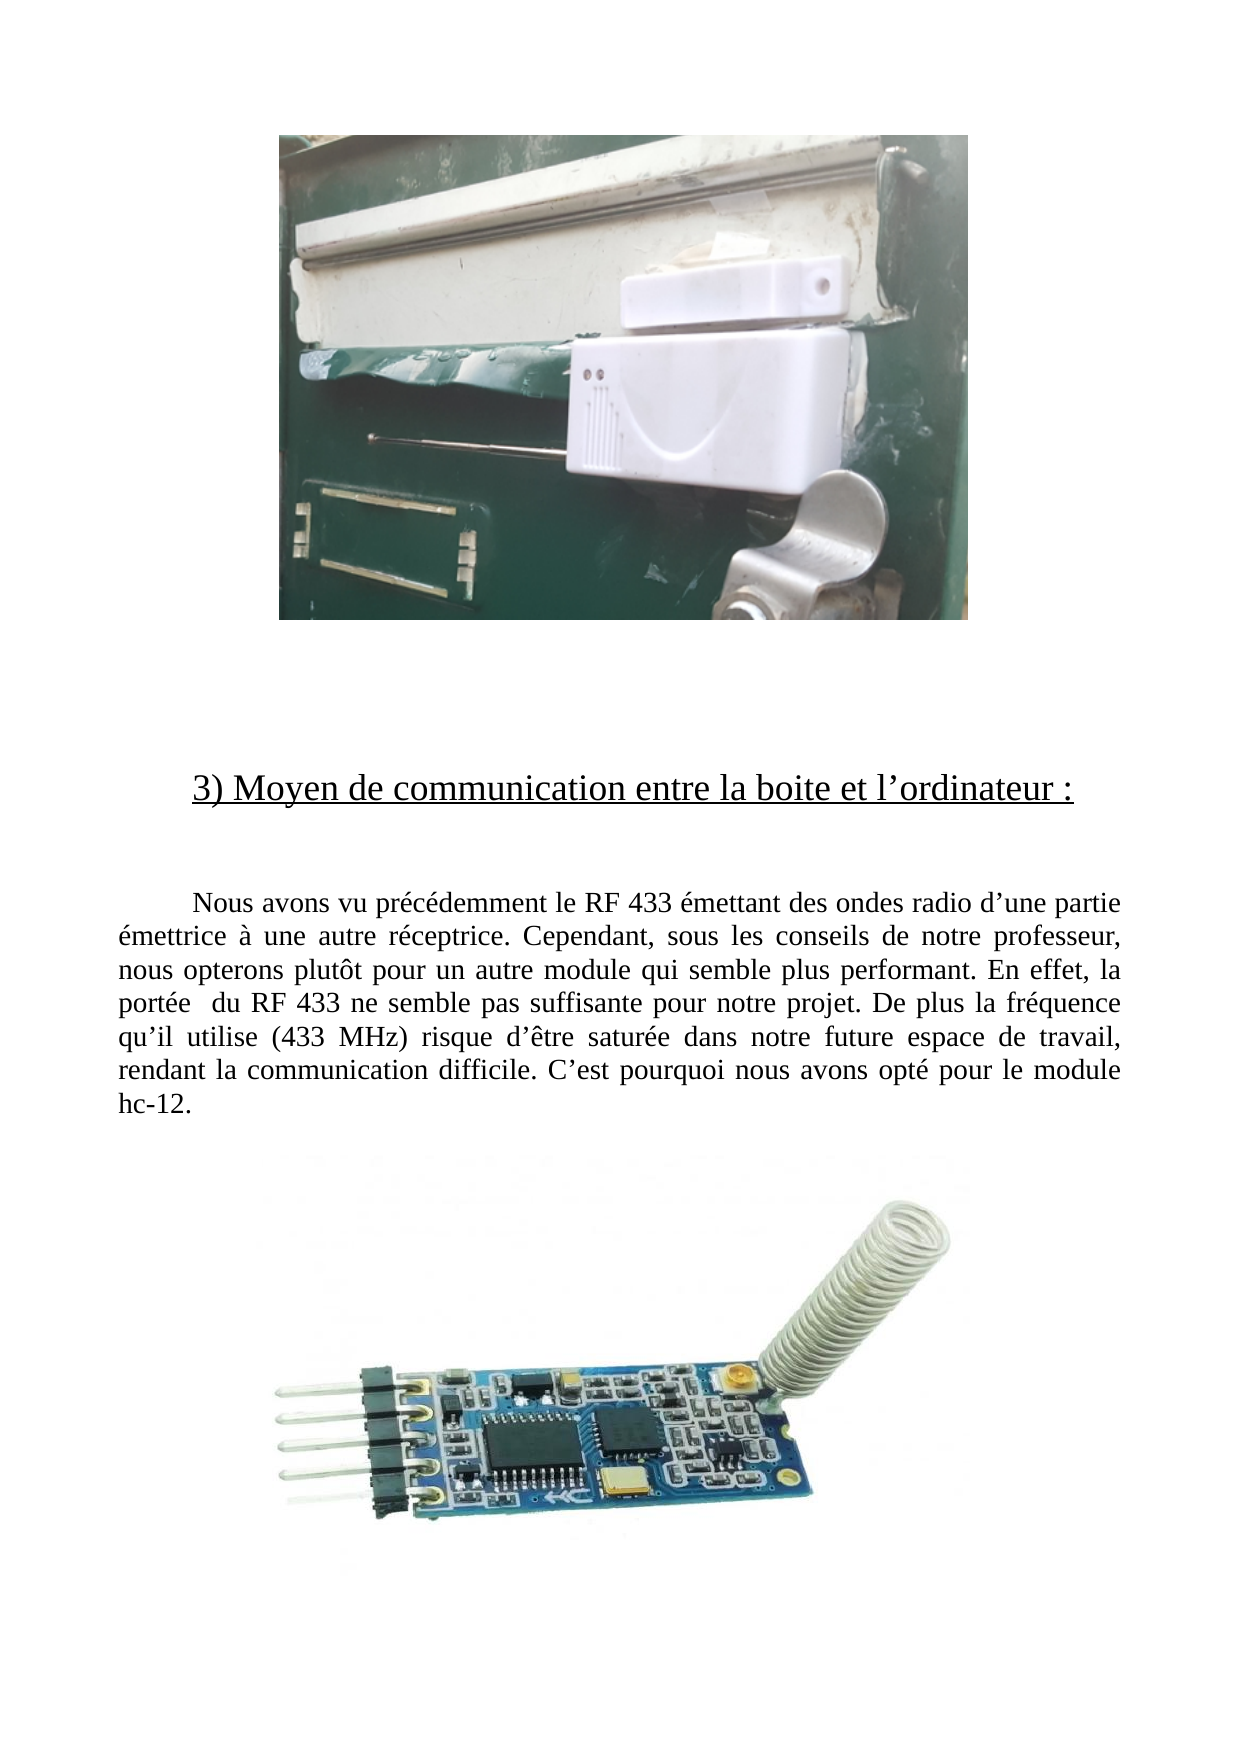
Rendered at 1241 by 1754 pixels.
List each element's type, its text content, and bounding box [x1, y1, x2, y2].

picture [279, 135, 968, 620]
picture [255, 1155, 970, 1576]
text Nous avons vu précédemment le RF 433 émettant des ondes radio d’une partie émettrice à une autre réceptrice. Cependant, sous les conseils de notre professeur, nous opterons plutôt pour un autre module qui semble plus performant. En effet, la portée du RF 433 ne semble pas suffisante pour notre projet. De plus la fréquence qu’il utilise (433 MHz) risque d’être saturée dans notre future espace de travail, rendant la communication difficile. C’est pourquoi nous avons opté pour le module hc-12. [118, 885, 1122, 1119]
text 3) Moyen de communication entre la boite et l’ordinateur : [118, 765, 1122, 808]
